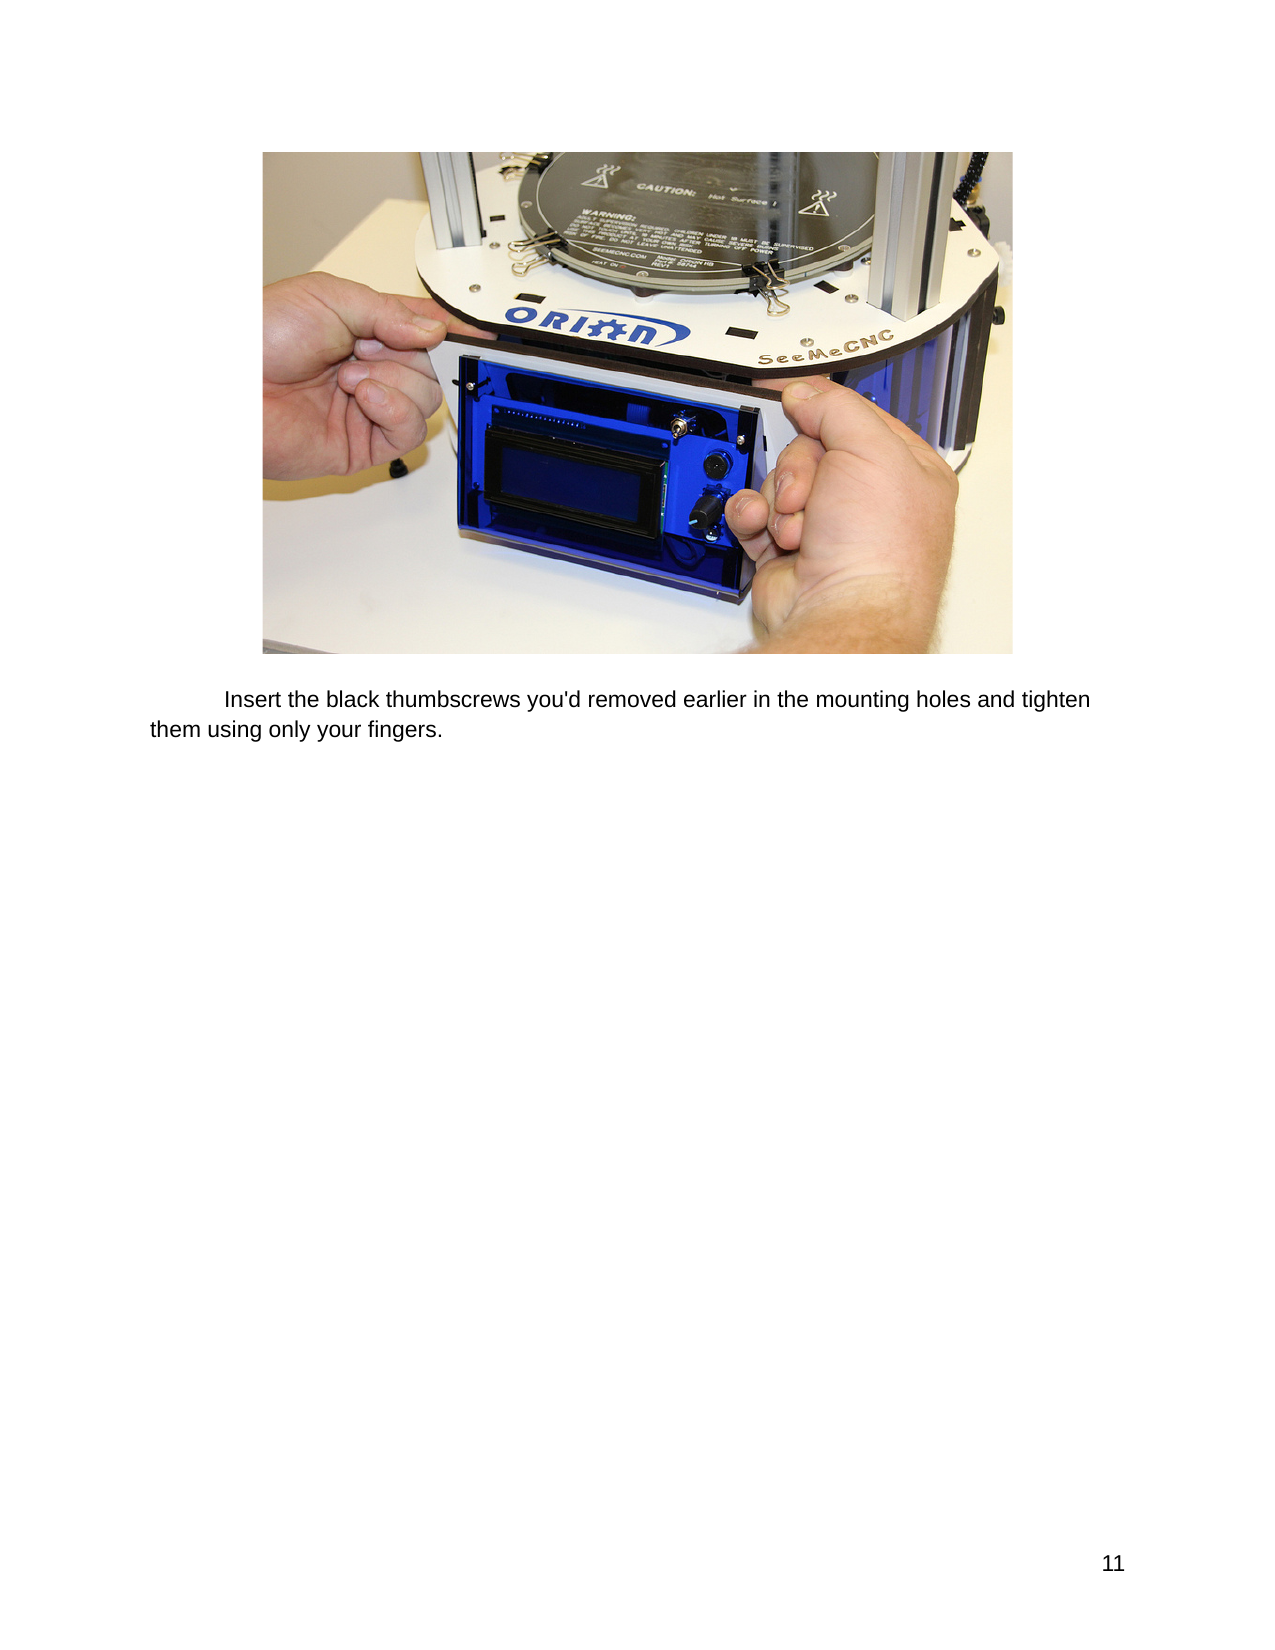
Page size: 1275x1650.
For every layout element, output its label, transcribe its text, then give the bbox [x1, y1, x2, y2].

text Insert the black thumbscrews you'd removed earlier in the mounting holes and tighten them using only your fingers. [150, 687, 1125, 742]
picture [262, 152, 1013, 654]
